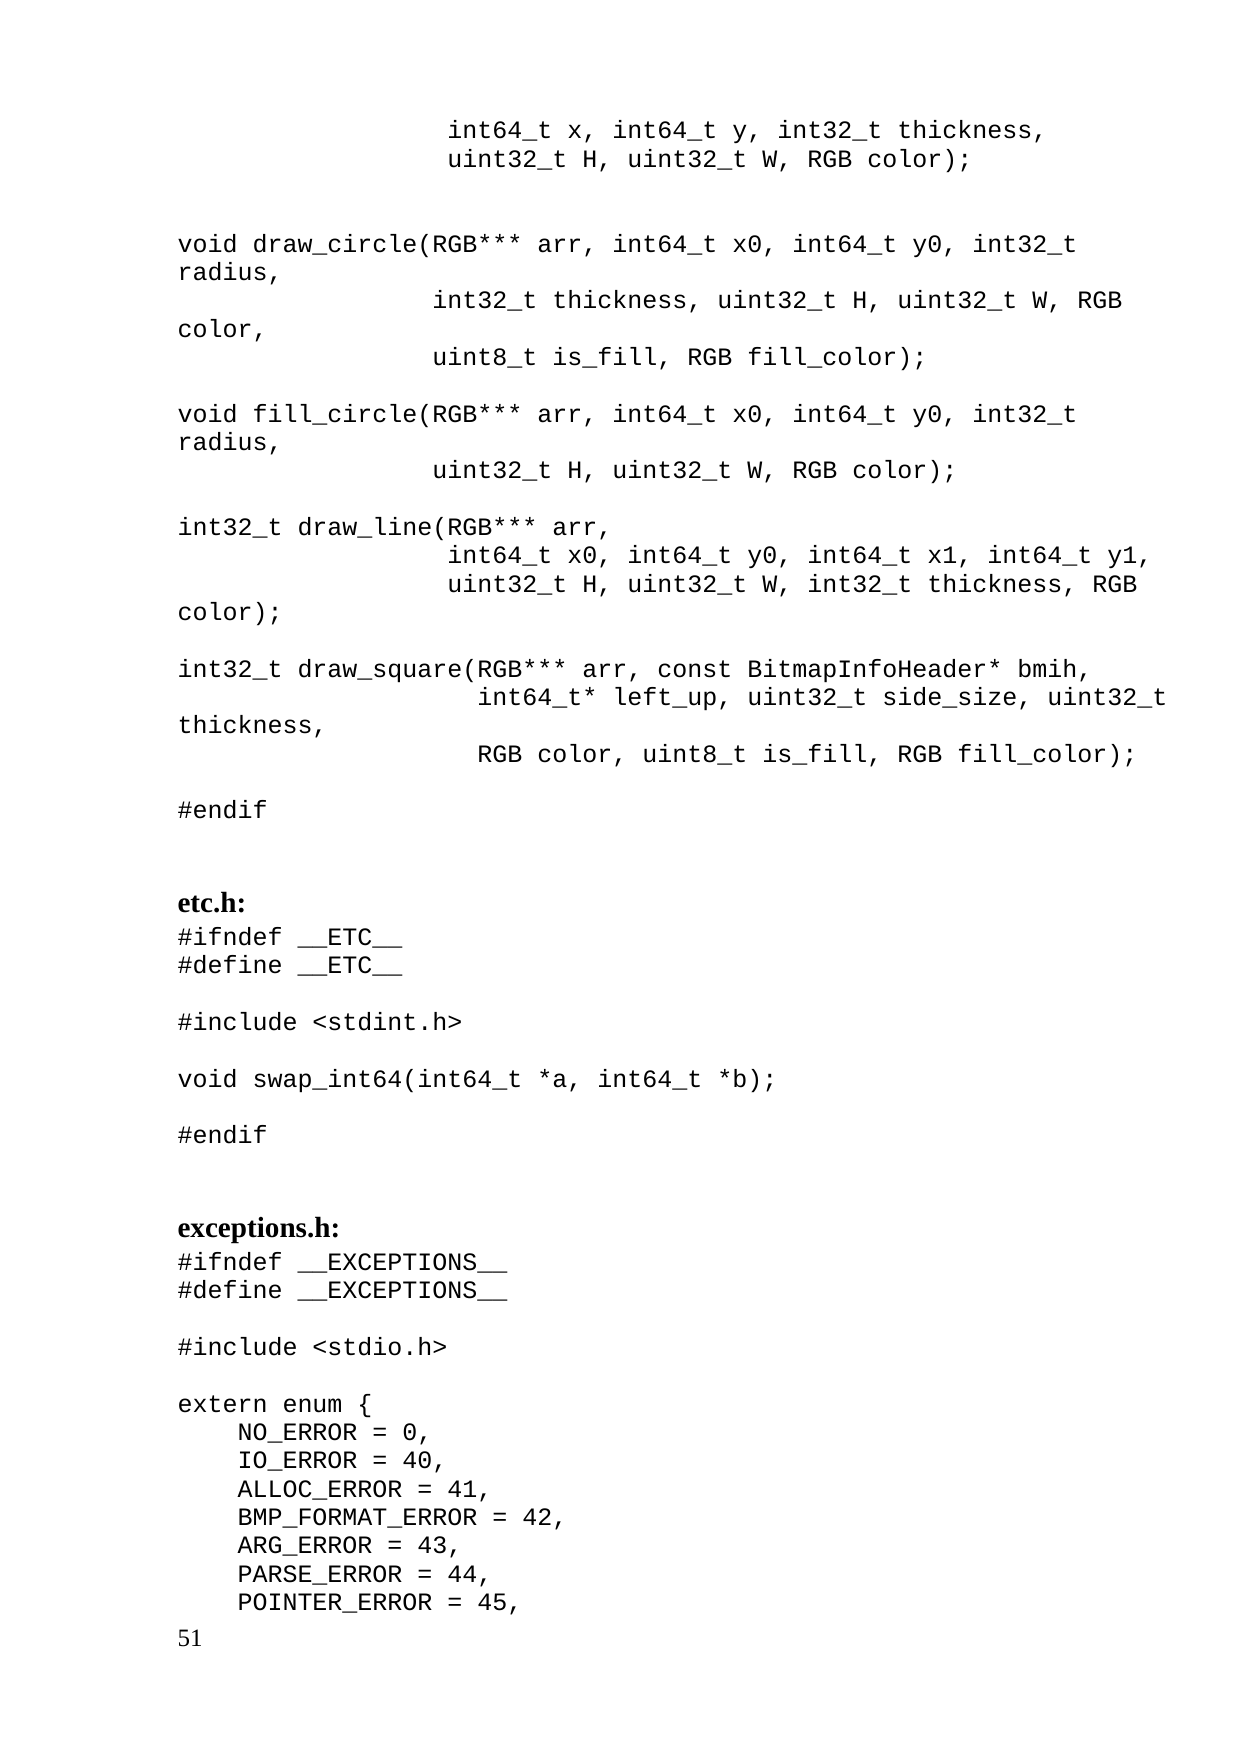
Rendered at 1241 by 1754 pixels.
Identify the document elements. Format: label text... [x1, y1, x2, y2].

text int32_t draw_square(RGB*** arr, const BitmapInfoHeader* bmih, [177, 656, 1181, 685]
text void fill_circle(RGB*** arr, int64_t x0, int64_t y0, int32_t radius, [177, 401, 1181, 458]
text int32_t thickness, uint32_t H, uint32_t W, RGB color, [177, 288, 1181, 345]
text uint32_t H, uint32_t W, RGB color); [177, 146, 1181, 175]
text IO_ERROR = 40, [177, 1448, 1181, 1476]
text #endif [177, 798, 1181, 826]
text int64_t* left_up, uint32_t side_size, uint32_t thickness, [177, 685, 1181, 741]
text #define __EXCEPTIONS__ [177, 1278, 1181, 1306]
text int64_t x, int64_t y, int32_t thickness, [177, 118, 1181, 146]
text #define __ETC__ [177, 953, 1181, 981]
text #include <stdio.h> [177, 1335, 1181, 1363]
text uint8_t is_fill, RGB fill_color); [177, 345, 1181, 373]
text int32_t draw_line(RGB*** arr, [177, 515, 1181, 543]
text RGB color, uint8_t is_fill, RGB fill_color); [177, 741, 1181, 770]
text ALLOC_ERROR = 41, [177, 1476, 1181, 1505]
text #endif [177, 1123, 1181, 1151]
text int64_t x0, int64_t y0, int64_t x1, int64_t y1, [177, 543, 1181, 571]
text POINTER_ERROR = 45, [177, 1590, 1181, 1618]
text extern enum { [177, 1391, 1181, 1420]
text #ifndef __EXCEPTIONS__ [177, 1250, 1181, 1278]
subtitle etc.h: [177, 885, 1181, 918]
text #include <stdint.h> [177, 1010, 1181, 1038]
subtitle exceptions.h: [177, 1210, 1181, 1243]
text void draw_circle(RGB*** arr, int64_t x0, int64_t y0, int32_t radius, [177, 231, 1181, 288]
text PARSE_ERROR = 44, [177, 1561, 1181, 1590]
text BMP_FORMAT_ERROR = 42, [177, 1505, 1181, 1533]
text void swap_int64(int64_t *a, int64_t *b); [177, 1066, 1181, 1095]
text NO_ERROR = 0, [177, 1420, 1181, 1448]
text uint32_t H, uint32_t W, RGB color); [177, 458, 1181, 486]
text #ifndef __ETC__ [177, 925, 1181, 953]
text uint32_t H, uint32_t W, int32_t thickness, RGB color); [177, 571, 1181, 628]
text ARG_ERROR = 43, [177, 1533, 1181, 1561]
